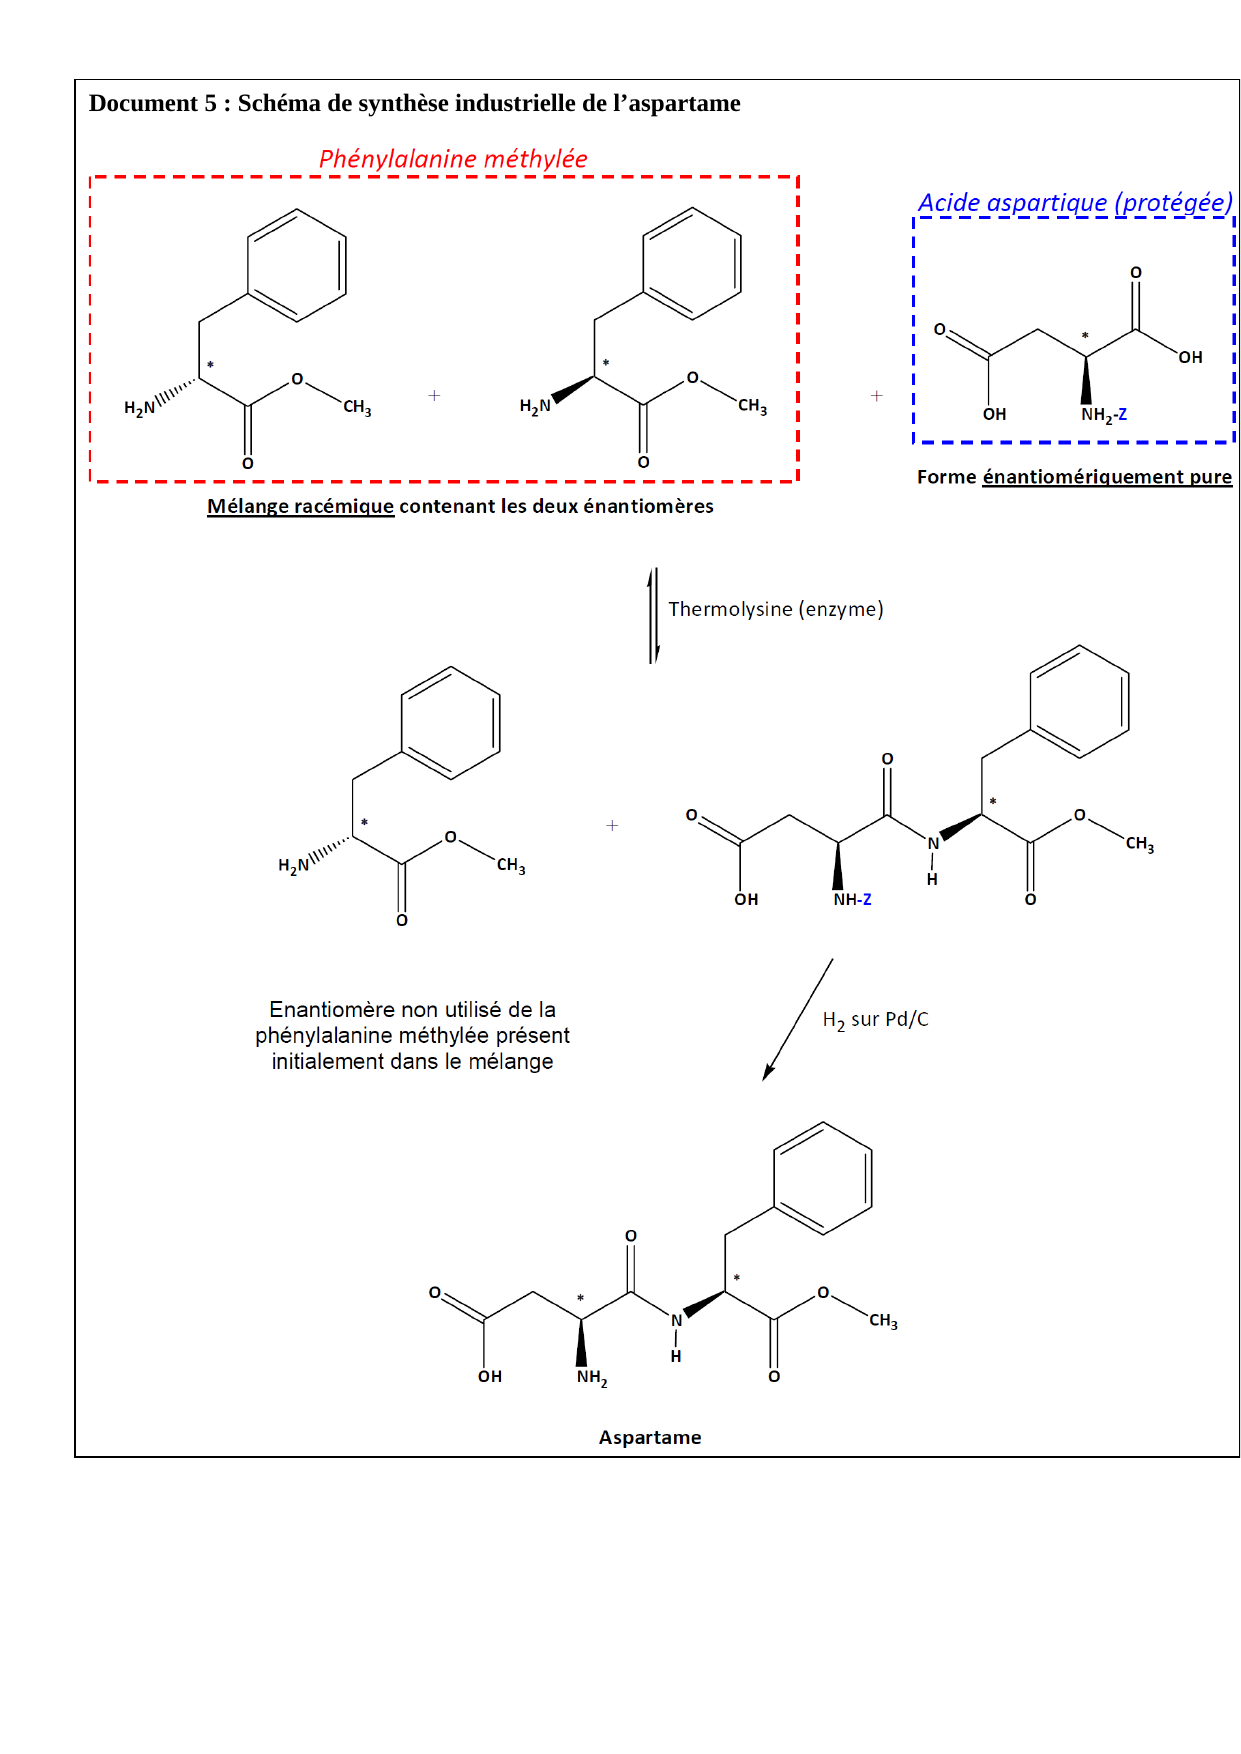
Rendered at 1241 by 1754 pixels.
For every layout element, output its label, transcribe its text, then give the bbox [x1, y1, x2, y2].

picture [88, 145, 1238, 1449]
text Document 5 : Schéma de synthèse industrielle de l’aspartame [88, 88, 1166, 117]
